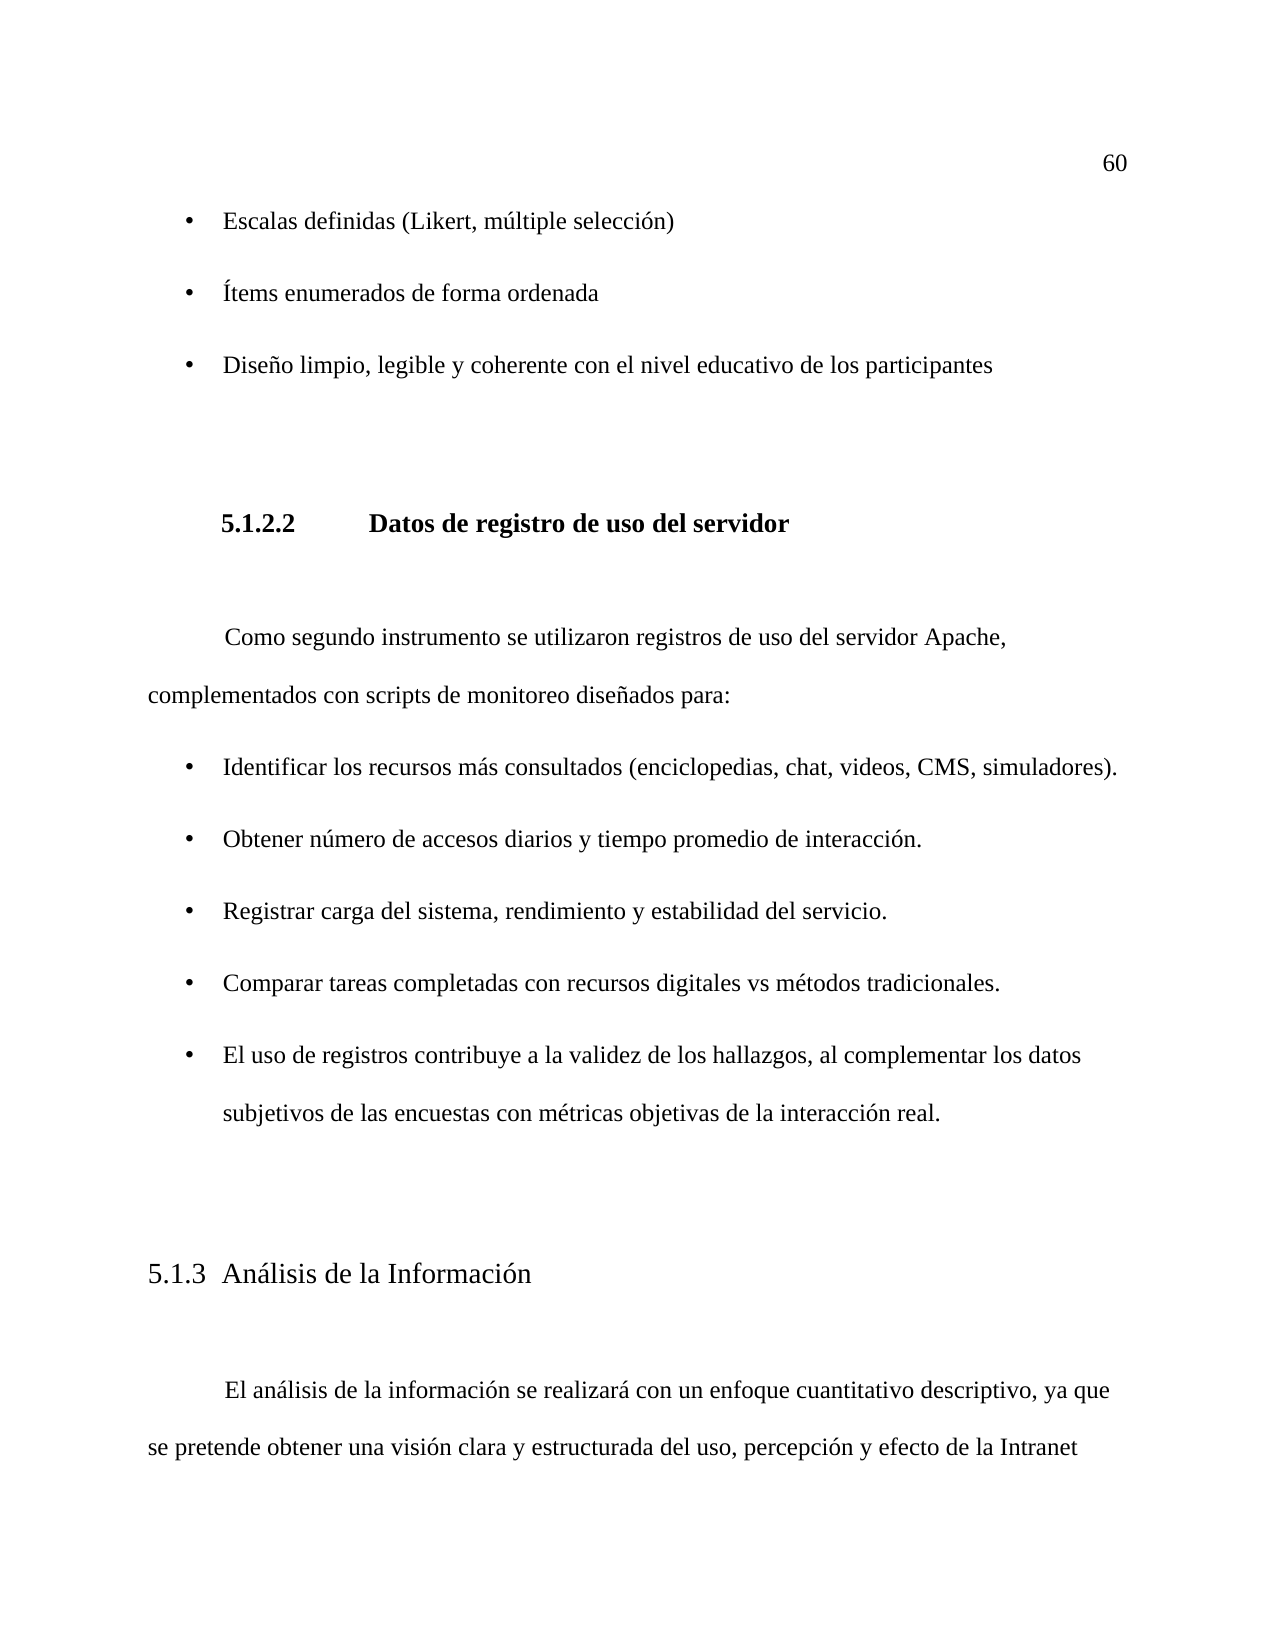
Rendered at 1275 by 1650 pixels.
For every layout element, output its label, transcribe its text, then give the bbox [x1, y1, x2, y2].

list Registrar carga del sistema, rendimiento y estabilidad del servicio. [185, 896, 1127, 925]
list El uso de registros contribuye a la validez de los hallazgos, al complementar los datos subjetivos de las encuestas con métricas objetivas de la interacción real. [185, 1040, 1127, 1127]
list Escalas definidas (Likert, múltiple selección) [185, 206, 1127, 234]
list Identificar los recursos más consultados (enciclopedias, chat, videos, CMS, simuladores). [185, 752, 1127, 781]
text Como segundo instrumento se utilizaron registros de uso del servidor Apache, complementados con scripts de monitoreo diseñados para: [148, 622, 1127, 709]
subtitle Análisis de la Información [148, 1257, 1127, 1290]
list Diseño limpio, legible y coherente con el nivel educativo de los participantes [185, 350, 1127, 379]
text El análisis de la información se realizará con un enfoque cuantitativo descriptivo, ya que se pretende obtener una visión clara y estructurada del uso, percepción y efecto de la Intranet [148, 1375, 1127, 1461]
list Obtener número de accesos diarios y tiempo promedio de interacción. [185, 824, 1127, 853]
list Ítems enumerados de forma ordenada [185, 278, 1127, 307]
list Comparar tareas completadas con recursos digitales vs métodos tradicionales. [185, 968, 1127, 997]
subtitle Datos de registro de uso del servidor [221, 507, 1127, 538]
